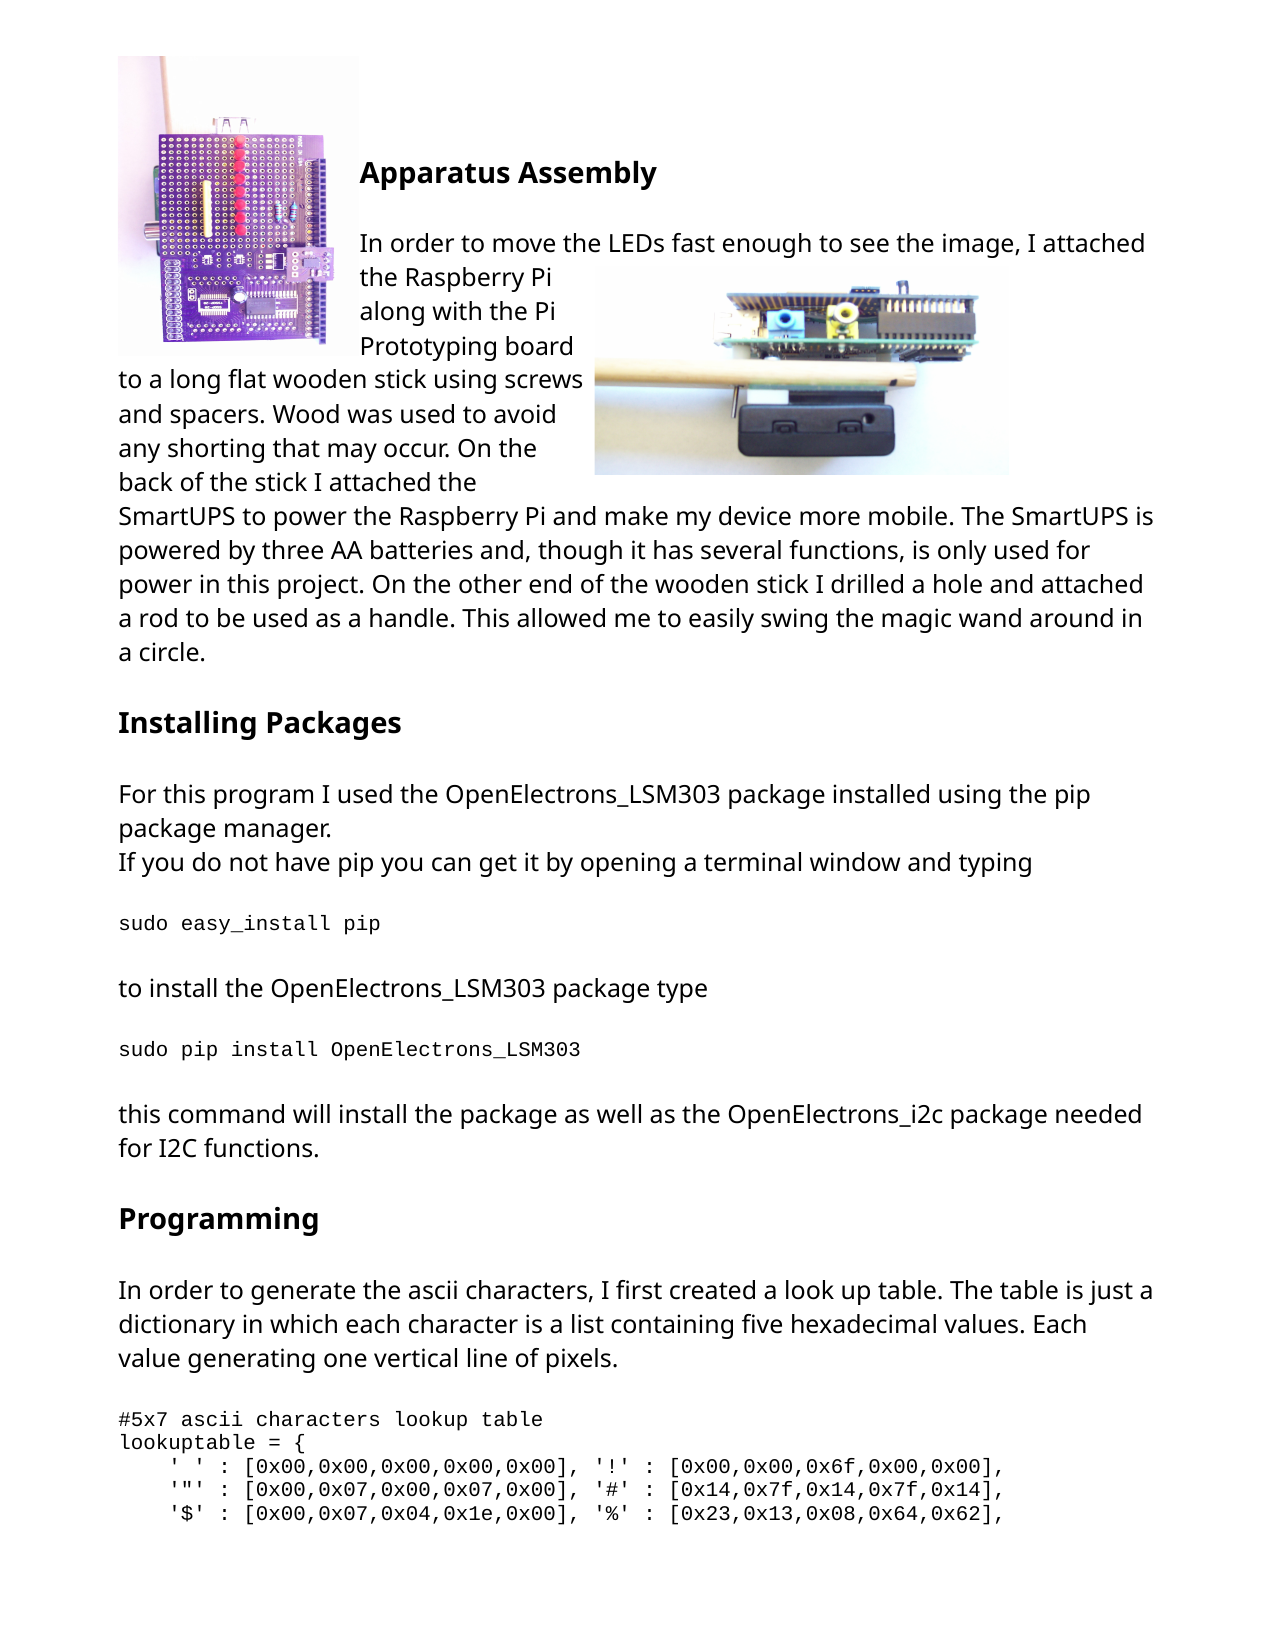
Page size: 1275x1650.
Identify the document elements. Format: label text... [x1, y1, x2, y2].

text Apparatus Assembly [360, 152, 1157, 192]
text If you do not have pip you can get it by opening a terminal window and typing [118, 845, 1157, 879]
text sudo pip install OpenElectrons_LSM303 [118, 1039, 1157, 1062]
text #5x7 ascii characters lookup table lookuptable = { ' ' : [0x00,0x00,0x00,0x00,0x00], '!' : [0x00,0x00,0x6f,0x00,0x00], '"' : [0x00,0x07,0x00,0x07,0x00], '#' : [0x14,0x7f,0x14,0x7f,0x14], '$' : [0x00,0x07,0x04,0x1e,0x00], '%' : [0x23,0x13,0x08,0x64,0x62], [118, 1408, 1157, 1527]
text this command will install the package as well as the OpenElectrons_i2c package needed for I2C functions. [118, 1096, 1157, 1164]
text sudo easy_install pip [118, 913, 1157, 936]
text Programming [118, 1198, 1157, 1238]
picture [594, 266, 1010, 475]
text In order to generate the ascii characters, I first created a look up table. The table is just a dictionary in which each character is a list containing five hexadecimal values. Each value generating one vertical line of pixels. [118, 1272, 1157, 1374]
text Installing Packages [118, 703, 1157, 742]
text For this program I used the OpenElectrons_LSM303 package installed using the pip package manager. [118, 777, 1157, 845]
text In order to move the LEDs fast enough to see the image, I attached the Raspberry Pi along with the Pi Prototyping board to a long flat wooden stick using screws and spacers. Wood was used to avoid any shorting that may occur. On the back of the stick I attached the SmartUPS to power the Raspberry Pi and make my device more mobile. The SmartUPS is powered by three AA batteries and, though it has several functions, is only used for power in this project. On the other end of the wooden stick I drilled a hole and attached a rod to be used as a handle. This allowed me to easily swing the magic wand around in a circle. [118, 226, 1157, 669]
picture [117, 56, 360, 356]
text to install the OpenElectrons_LSM303 package type [118, 971, 1157, 1004]
